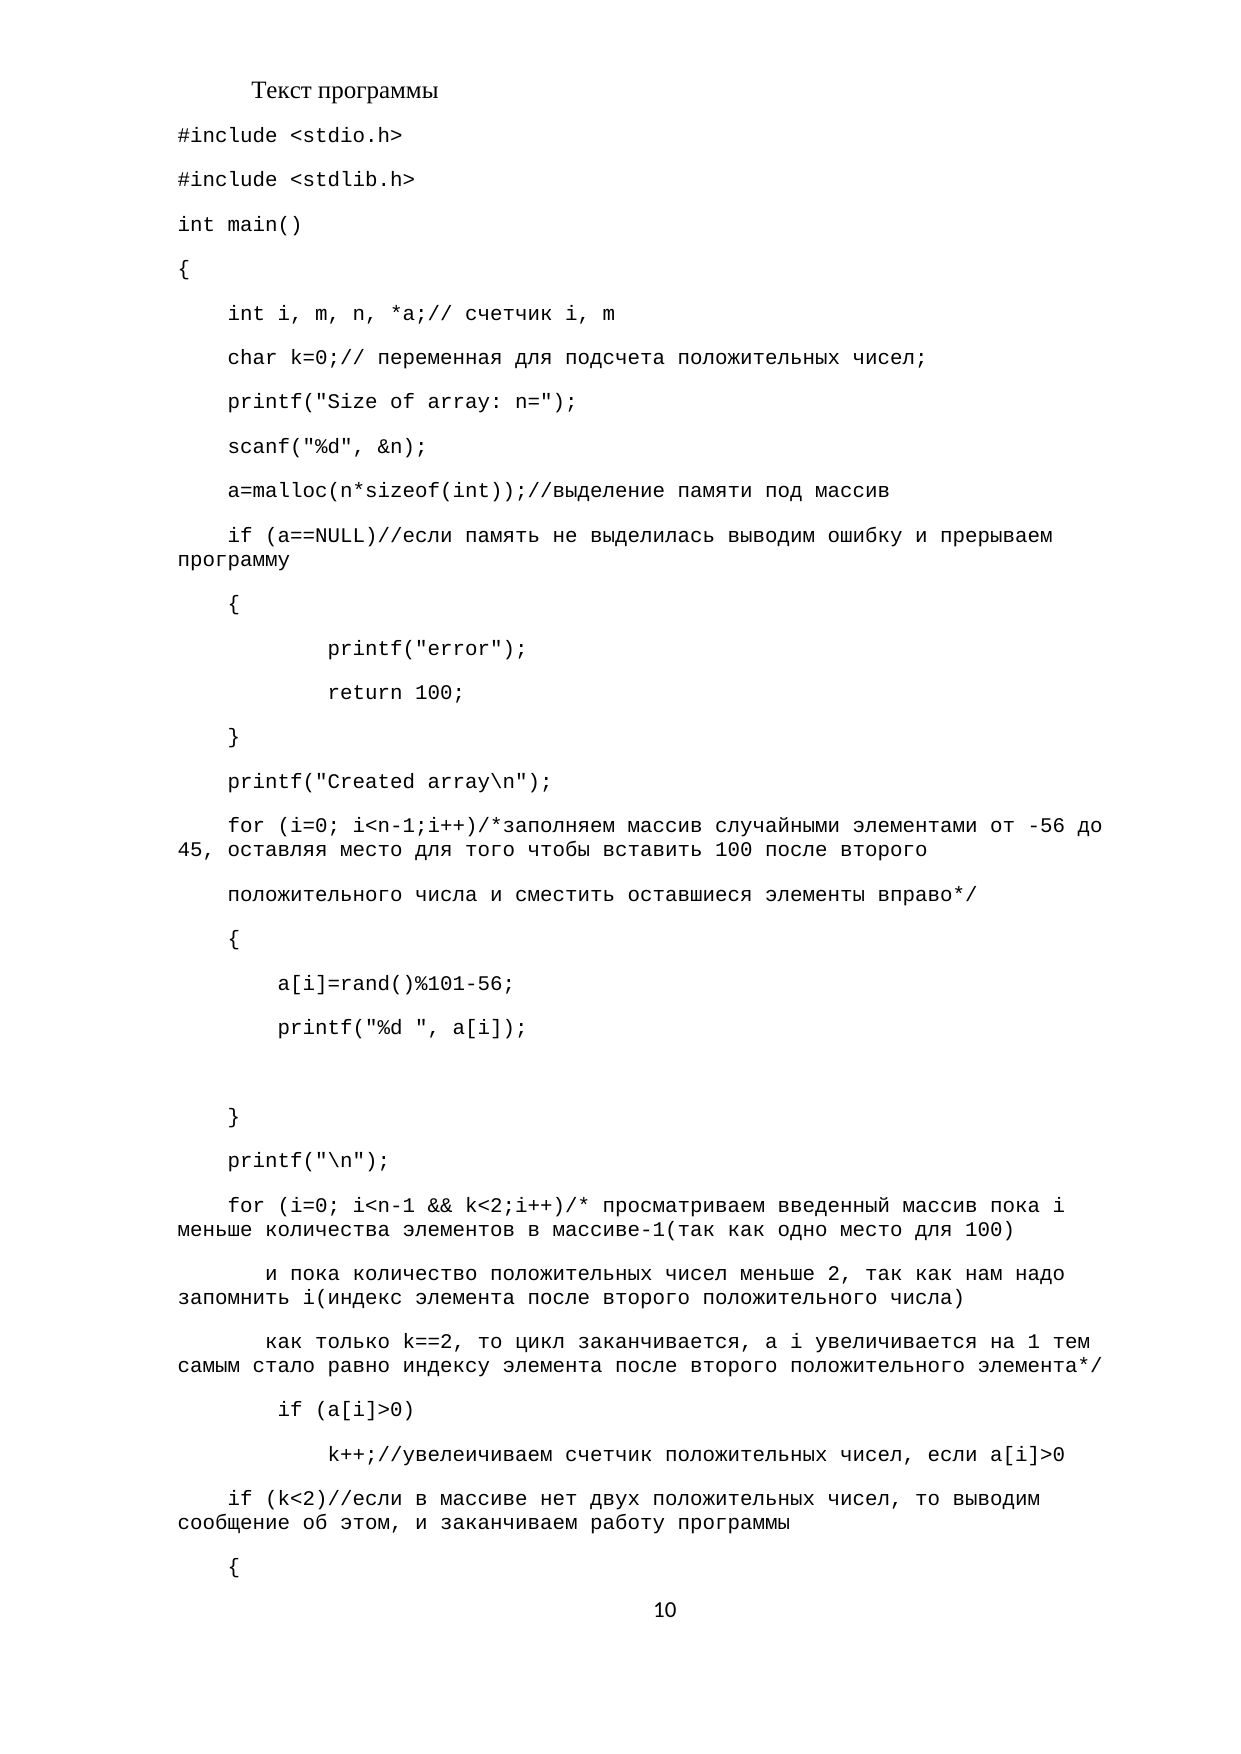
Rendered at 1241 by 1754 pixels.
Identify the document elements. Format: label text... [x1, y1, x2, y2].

text #include <stdio.h> [177, 125, 1152, 148]
text как только k==2, то цикл заканчивается, а i увеличивается на 1 тем самым стало равно индексу элемента после второго положительного элемента*/ [177, 1331, 1152, 1378]
text printf("\n"); [177, 1151, 1152, 1174]
text char k=0;// переменная для подсчета положительных чисел; [177, 347, 1152, 371]
text } [177, 727, 1152, 750]
text #include <stdlib.h> [177, 169, 1152, 193]
text положительного числа и сместить оставшиеся элементы вправо*/ [177, 884, 1152, 907]
text и пока количество положительных чисел меньше 2, так как нам надо запомнить i(индекс элемента после второго положительного числа) [177, 1263, 1152, 1310]
text if (a[i]>0) [177, 1399, 1152, 1423]
text { [177, 258, 1152, 282]
text if (a==NULL)//если память не выделилась выводим ошибку и прерываем программу [177, 525, 1152, 572]
text { [177, 928, 1152, 952]
text for (i=0; i<n-1;i++)/*заполняем массив случайными элементами от -56 до 45, оставляя место для того чтобы вставить 100 после второго [177, 816, 1152, 863]
text } [177, 1106, 1152, 1130]
text scanf("%d", &n); [177, 436, 1152, 460]
text { [177, 1556, 1152, 1580]
text a=malloc(n*sizeof(int));//выделение памяти под массив [177, 481, 1152, 504]
text if (k<2)//если в массиве нет двух положительных чисел, то выводим сообщение об этом, и заканчиваем работу программы [177, 1488, 1152, 1536]
text printf("Size of array: n="); [177, 392, 1152, 415]
text return 100; [177, 682, 1152, 706]
text int main() [177, 214, 1152, 237]
text { [177, 593, 1152, 617]
text printf("Created array\n"); [177, 771, 1152, 795]
text for (i=0; i<n-1 && k<2;i++)/* просматриваем введенный массив пока i меньше количества элементов в массиве-1(так как одно место для 100) [177, 1195, 1152, 1242]
text int i, m, n, *a;// счетчик i, m [177, 303, 1152, 326]
text k++;//увелеичиваем счетчик положительных чисел, если а[i]>0 [177, 1444, 1152, 1467]
text printf("error"); [177, 638, 1152, 661]
text a[i]=rand()%101-56; [177, 973, 1152, 996]
text printf("%d ", a[i]); [177, 1017, 1152, 1041]
text Текст программы [177, 75, 1152, 104]
